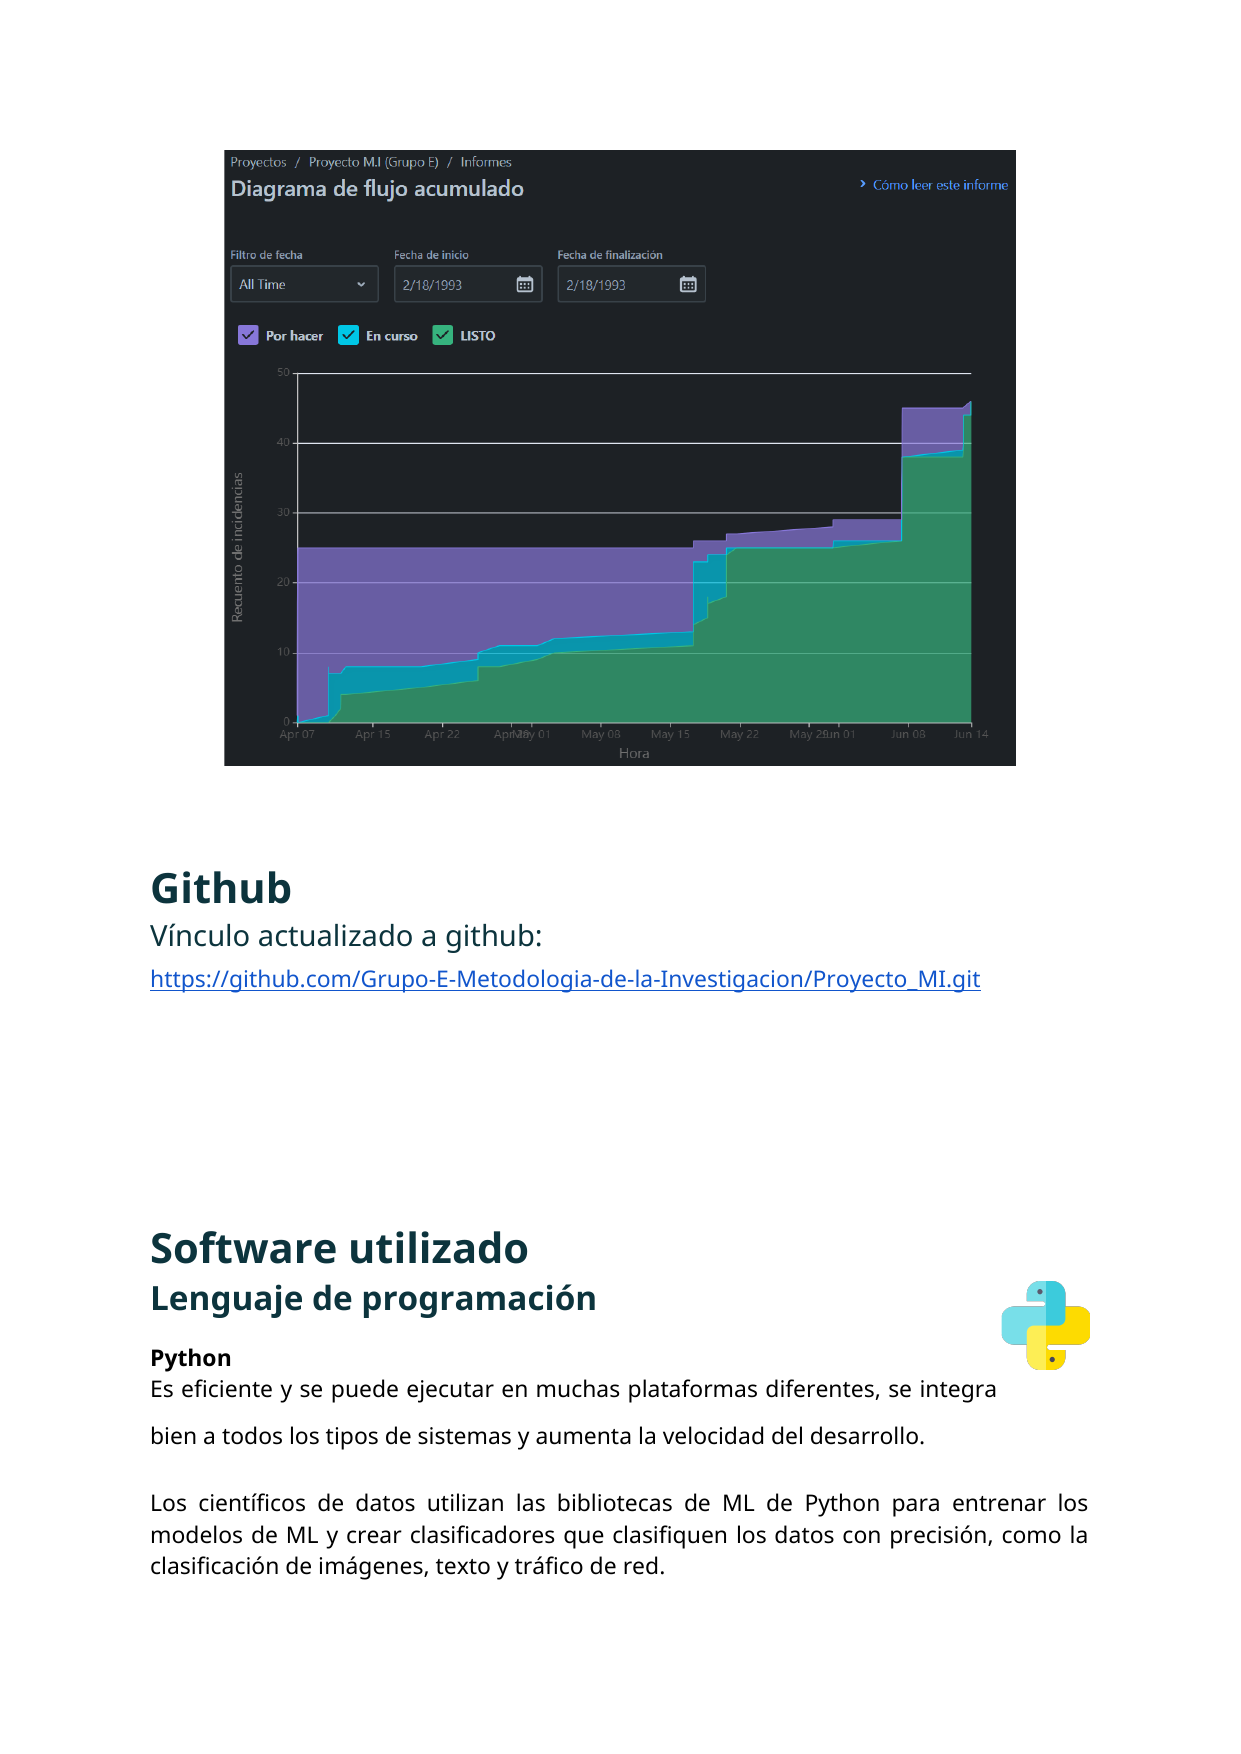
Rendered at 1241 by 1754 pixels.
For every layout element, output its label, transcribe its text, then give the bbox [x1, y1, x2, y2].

subtitle Software utilizado [150, 1218, 1090, 1275]
text Python [150, 1341, 1090, 1373]
text Es eficiente y se puede ejecutar en muchas plataformas diferentes, se integra bien a todos los tipos de sistemas y aumenta la velocidad del desarrollo. [150, 1373, 1090, 1451]
text Los científicos de datos utilizan las bibliotecas de ML de Python para entrenar los modelos de ML y crear clasificadores que clasifiquen los datos con precisión, como la clasificación de imágenes, texto y tráfico de red. [150, 1487, 1090, 1581]
picture [1001, 1281, 1090, 1370]
text https://github.com/Grupo-E-Metodologia-de-la-Investigacion/Proyecto_MI.git [150, 963, 1090, 994]
picture [224, 150, 1016, 766]
subtitle Lenguaje de programación [150, 1275, 1090, 1321]
subtitle Vínculo actualizado a github: [150, 915, 1090, 955]
subtitle Github [150, 858, 1090, 915]
